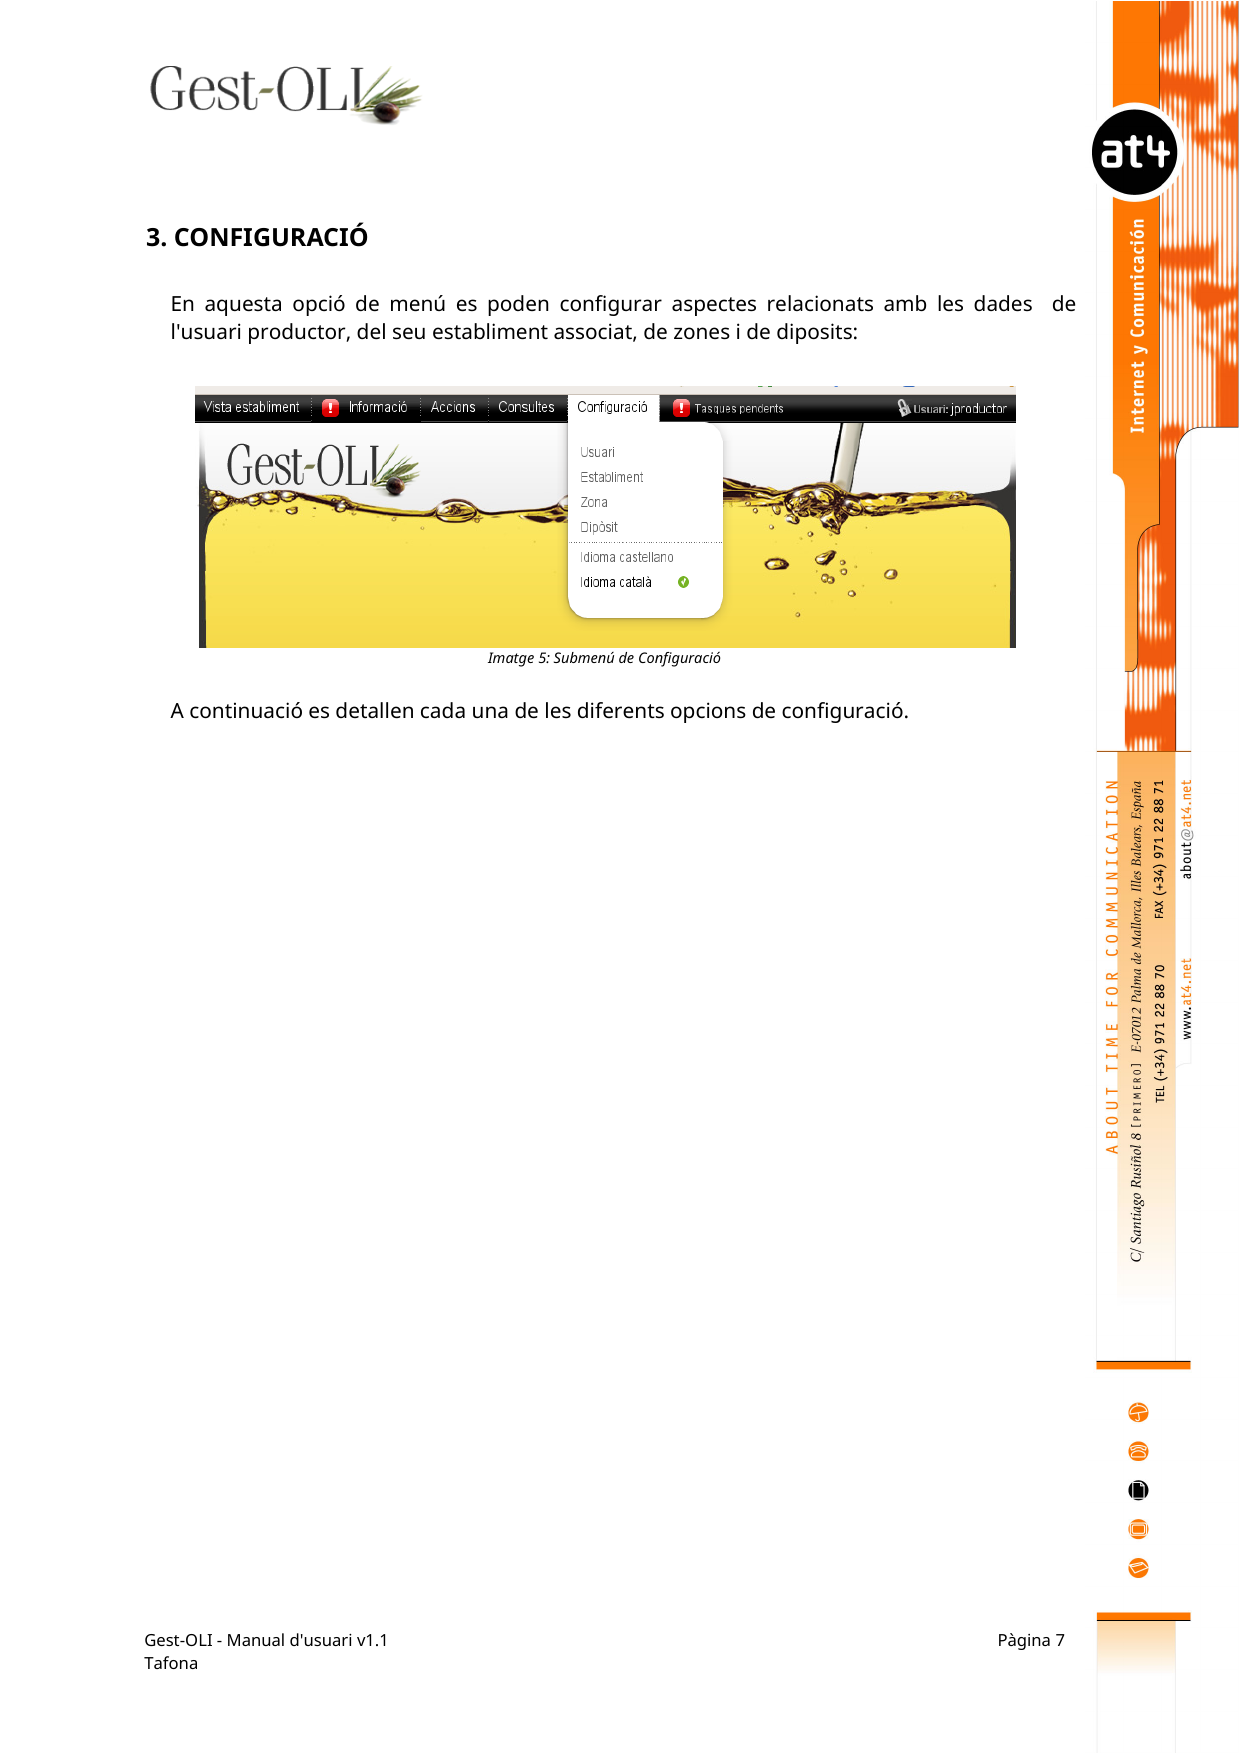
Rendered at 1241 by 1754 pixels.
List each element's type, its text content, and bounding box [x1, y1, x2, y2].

picture [195, 386, 1016, 648]
picture [1085, 1, 1239, 1753]
text Imatge 5: Submenú de Configuració [195, 648, 1016, 668]
subtitle 3. CONFIGURACIÓ [133, 220, 1078, 254]
text En aquesta opció de menú es poden configurar aspectes relacionats amb les dades de l'usuari productor, del seu establiment associat, de zones i de diposits: [170, 289, 1078, 346]
picture [149, 66, 423, 126]
text A continuació es detallen cada una de les diferents opcions de configuració. [170, 696, 1078, 724]
